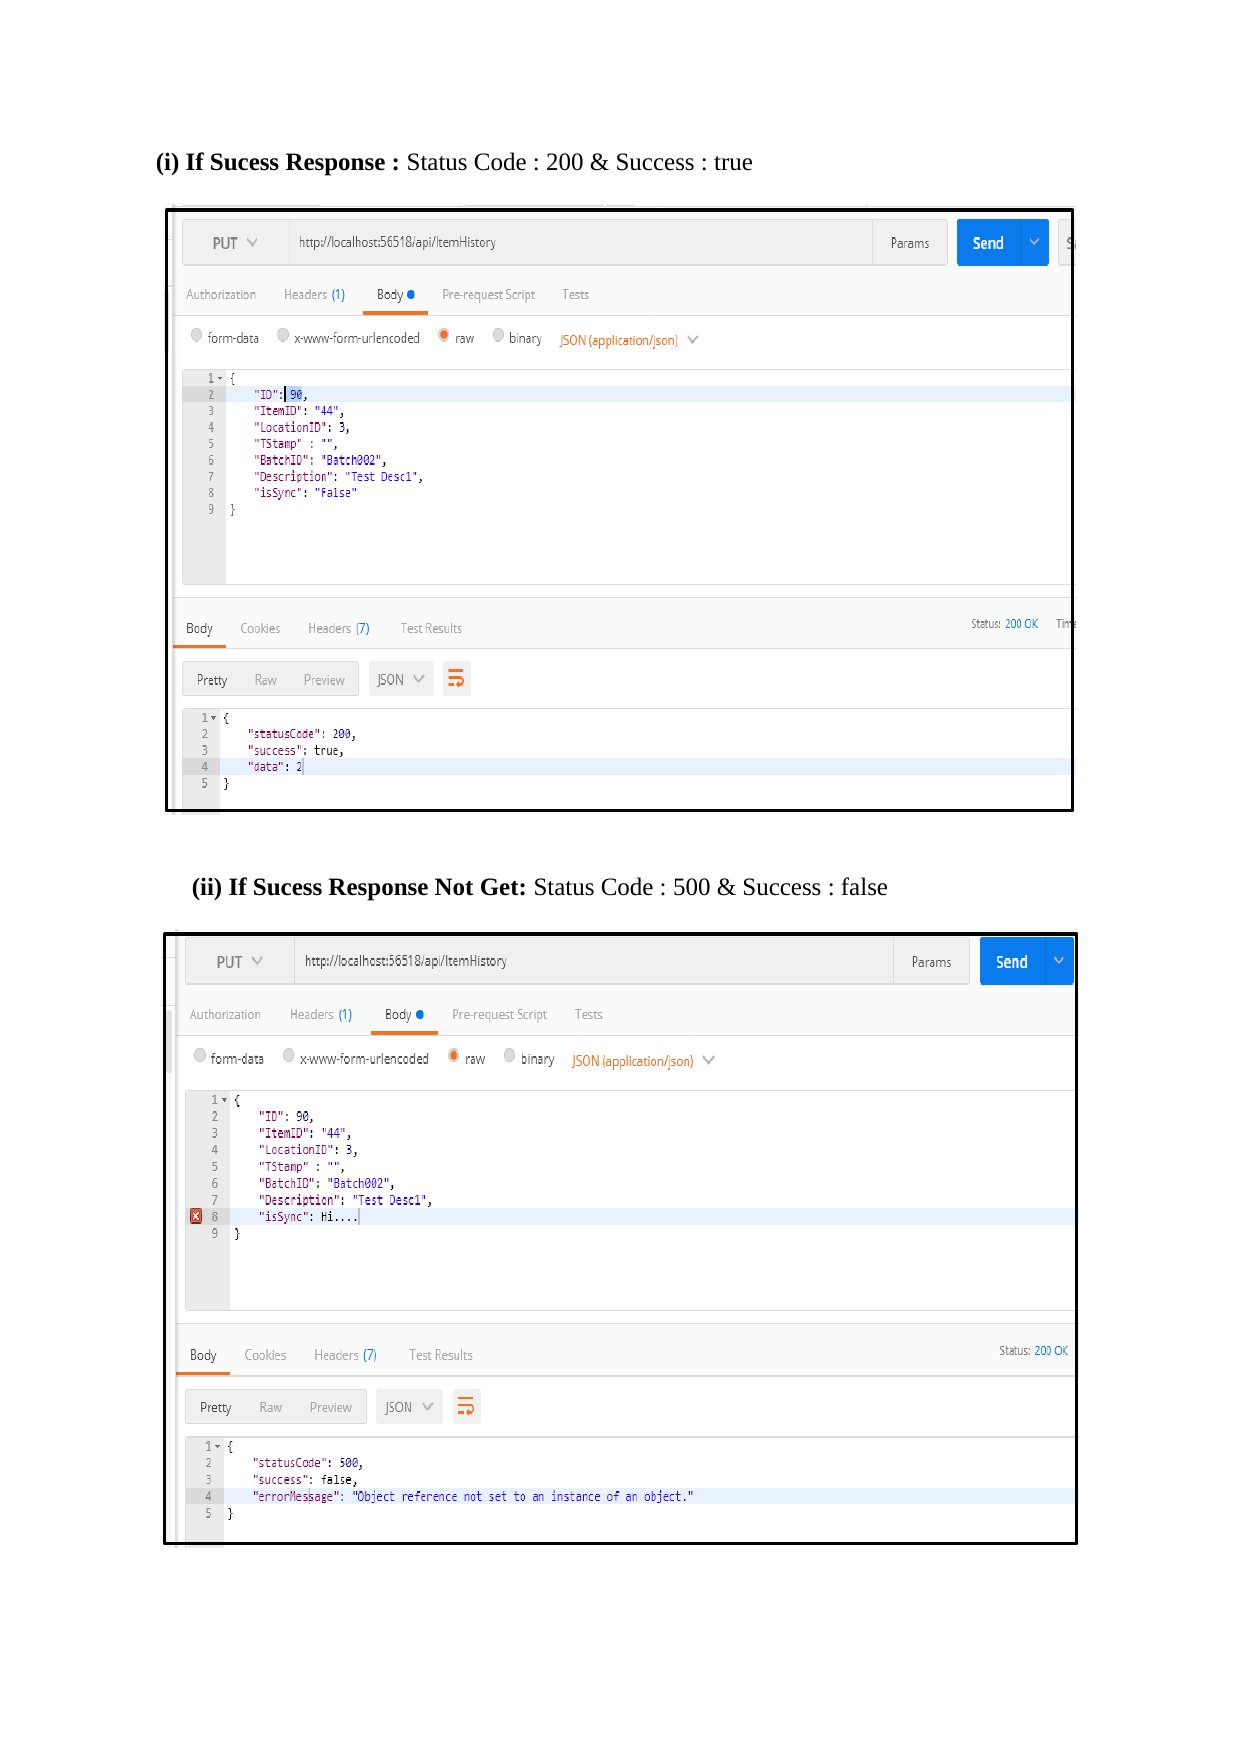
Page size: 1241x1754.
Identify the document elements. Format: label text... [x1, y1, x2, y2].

text (i) If Sucess Response : Status Code : 200 & Success : true [118, 147, 1122, 176]
text (ii) If Sucess Response Not Get: Status Code : 500 & Success : false [118, 872, 1122, 901]
picture [164, 204, 1076, 815]
picture [161, 929, 1079, 1548]
